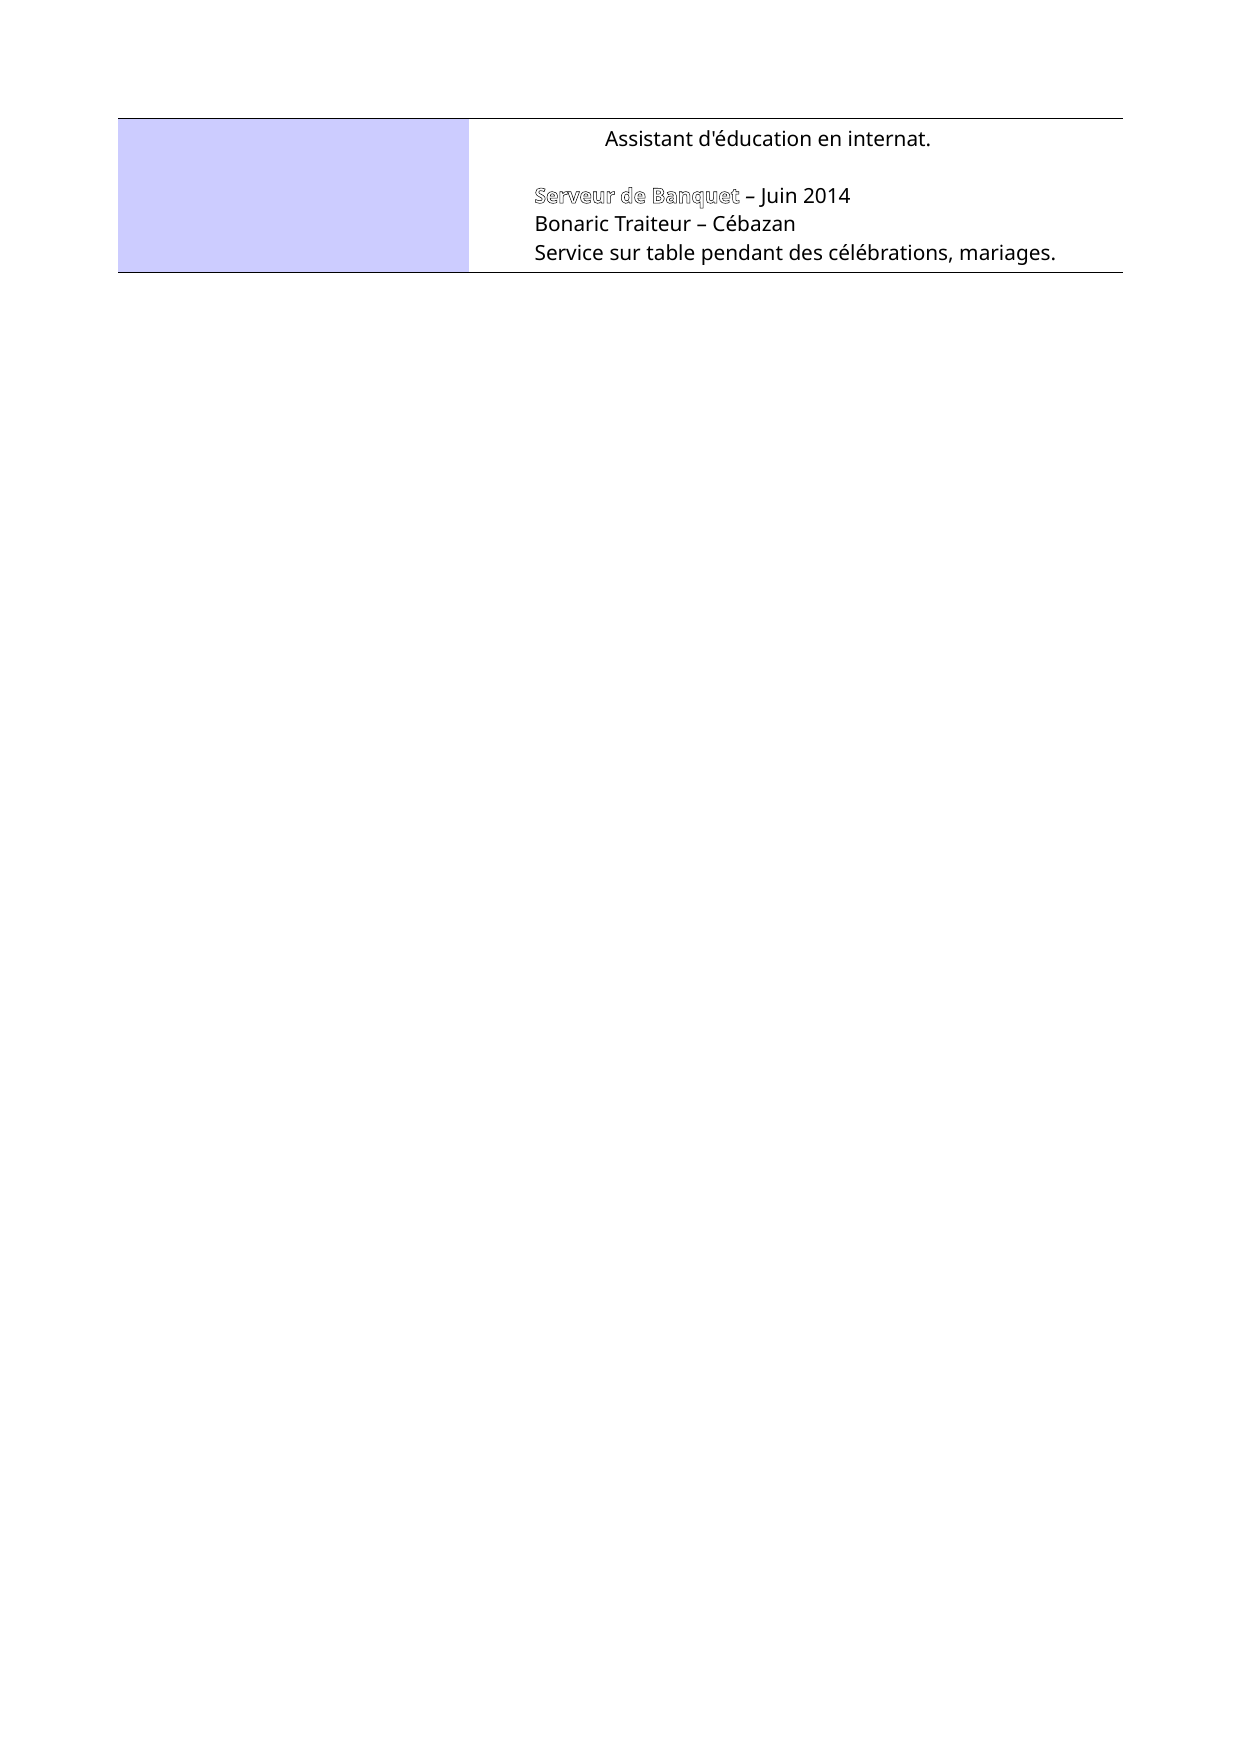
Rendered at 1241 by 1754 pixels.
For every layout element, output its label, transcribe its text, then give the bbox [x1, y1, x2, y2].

table_cell [118, 119, 469, 272]
table_cell Assistant d'éducation en internat. Serveur de Banquet – Juin 2014 Bonaric Traiteur – Cébazan Service sur table pendant des célébrations, mariages. [470, 119, 1123, 272]
